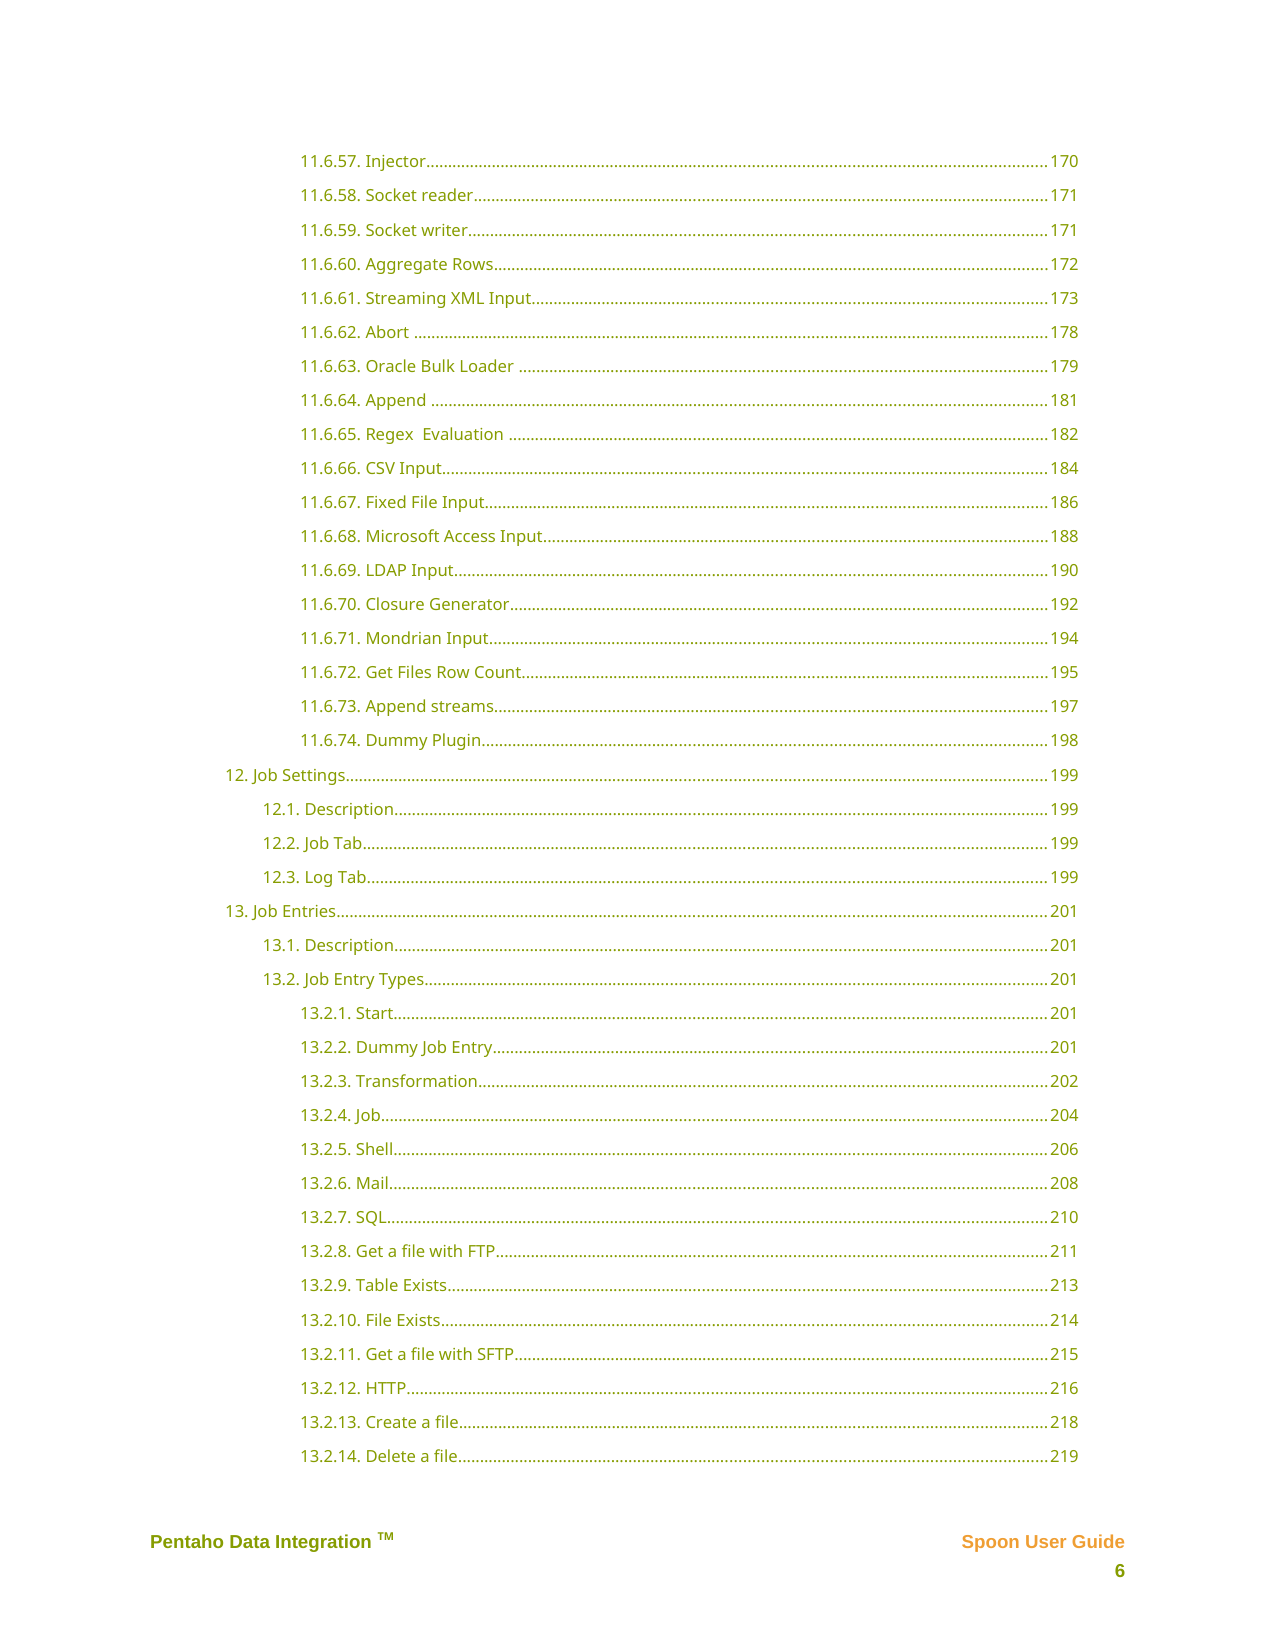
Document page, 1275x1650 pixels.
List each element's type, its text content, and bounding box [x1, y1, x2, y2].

text 13.2.3. Transformation 202 [300, 1070, 1125, 1092]
text 13.2.10. File Exists 214 [300, 1308, 1125, 1331]
text 11.6.66. CSV Input 184 [300, 457, 1125, 479]
text 11.6.65. Regex Evaluation 182 [300, 422, 1125, 445]
text 13.2.2. Dummy Job Entry 201 [300, 1036, 1125, 1058]
text 13.2.13. Create a file 218 [300, 1410, 1125, 1433]
text 11.6.60. Aggregate Rows 172 [300, 252, 1125, 275]
text 13.2.4. Job 204 [300, 1104, 1125, 1126]
text 11.6.63. Oracle Bulk Loader 179 [300, 354, 1125, 377]
text 11.6.68. Microsoft Access Input 188 [300, 525, 1125, 547]
text 13.2.8. Get a file with FTP 211 [300, 1240, 1125, 1263]
text 11.6.72. Get Files Row Count 195 [300, 661, 1125, 684]
text 13.2.11. Get a file with SFTP 215 [300, 1342, 1125, 1365]
text 13.2.7. SQL 210 [300, 1206, 1125, 1229]
text 11.6.67. Fixed File Input 186 [300, 491, 1125, 513]
text 11.6.62. Abort 178 [300, 320, 1125, 343]
text 12.1. Description 199 [262, 797, 1125, 820]
text 11.6.57. Injector 170 [300, 150, 1125, 173]
text 11.6.64. Append 181 [300, 388, 1125, 411]
text 11.6.59. Socket writer 171 [300, 218, 1125, 241]
text 11.6.61. Streaming XML Input 173 [300, 286, 1125, 309]
text 12.3. Log Tab 199 [262, 865, 1125, 888]
text 12. Job Settings 199 [225, 763, 1200, 786]
text 13.2.14. Delete a file 219 [300, 1444, 1125, 1467]
text 13. Job Entries 201 [225, 899, 1200, 922]
text 11.6.73. Append streams 197 [300, 695, 1125, 718]
text 13.2.6. Mail 208 [300, 1172, 1125, 1194]
text 13.2.5. Shell 206 [300, 1138, 1125, 1161]
text 11.6.74. Dummy Plugin 198 [300, 729, 1125, 752]
text 11.6.70. Closure Generator 192 [300, 593, 1125, 616]
text 13.2.9. Table Exists 213 [300, 1274, 1125, 1297]
text 13.2.1. Start 201 [300, 1002, 1125, 1024]
text 13.2.12. HTTP 216 [300, 1376, 1125, 1399]
text 13.2. Job Entry Types 201 [262, 967, 1125, 990]
text 11.6.58. Socket reader 171 [300, 184, 1125, 207]
text 11.6.69. LDAP Input 190 [300, 559, 1125, 581]
text 11.6.71. Mondrian Input 194 [300, 627, 1125, 649]
text 13.1. Description 201 [262, 933, 1125, 956]
text 12.2. Job Tab 199 [262, 831, 1125, 854]
